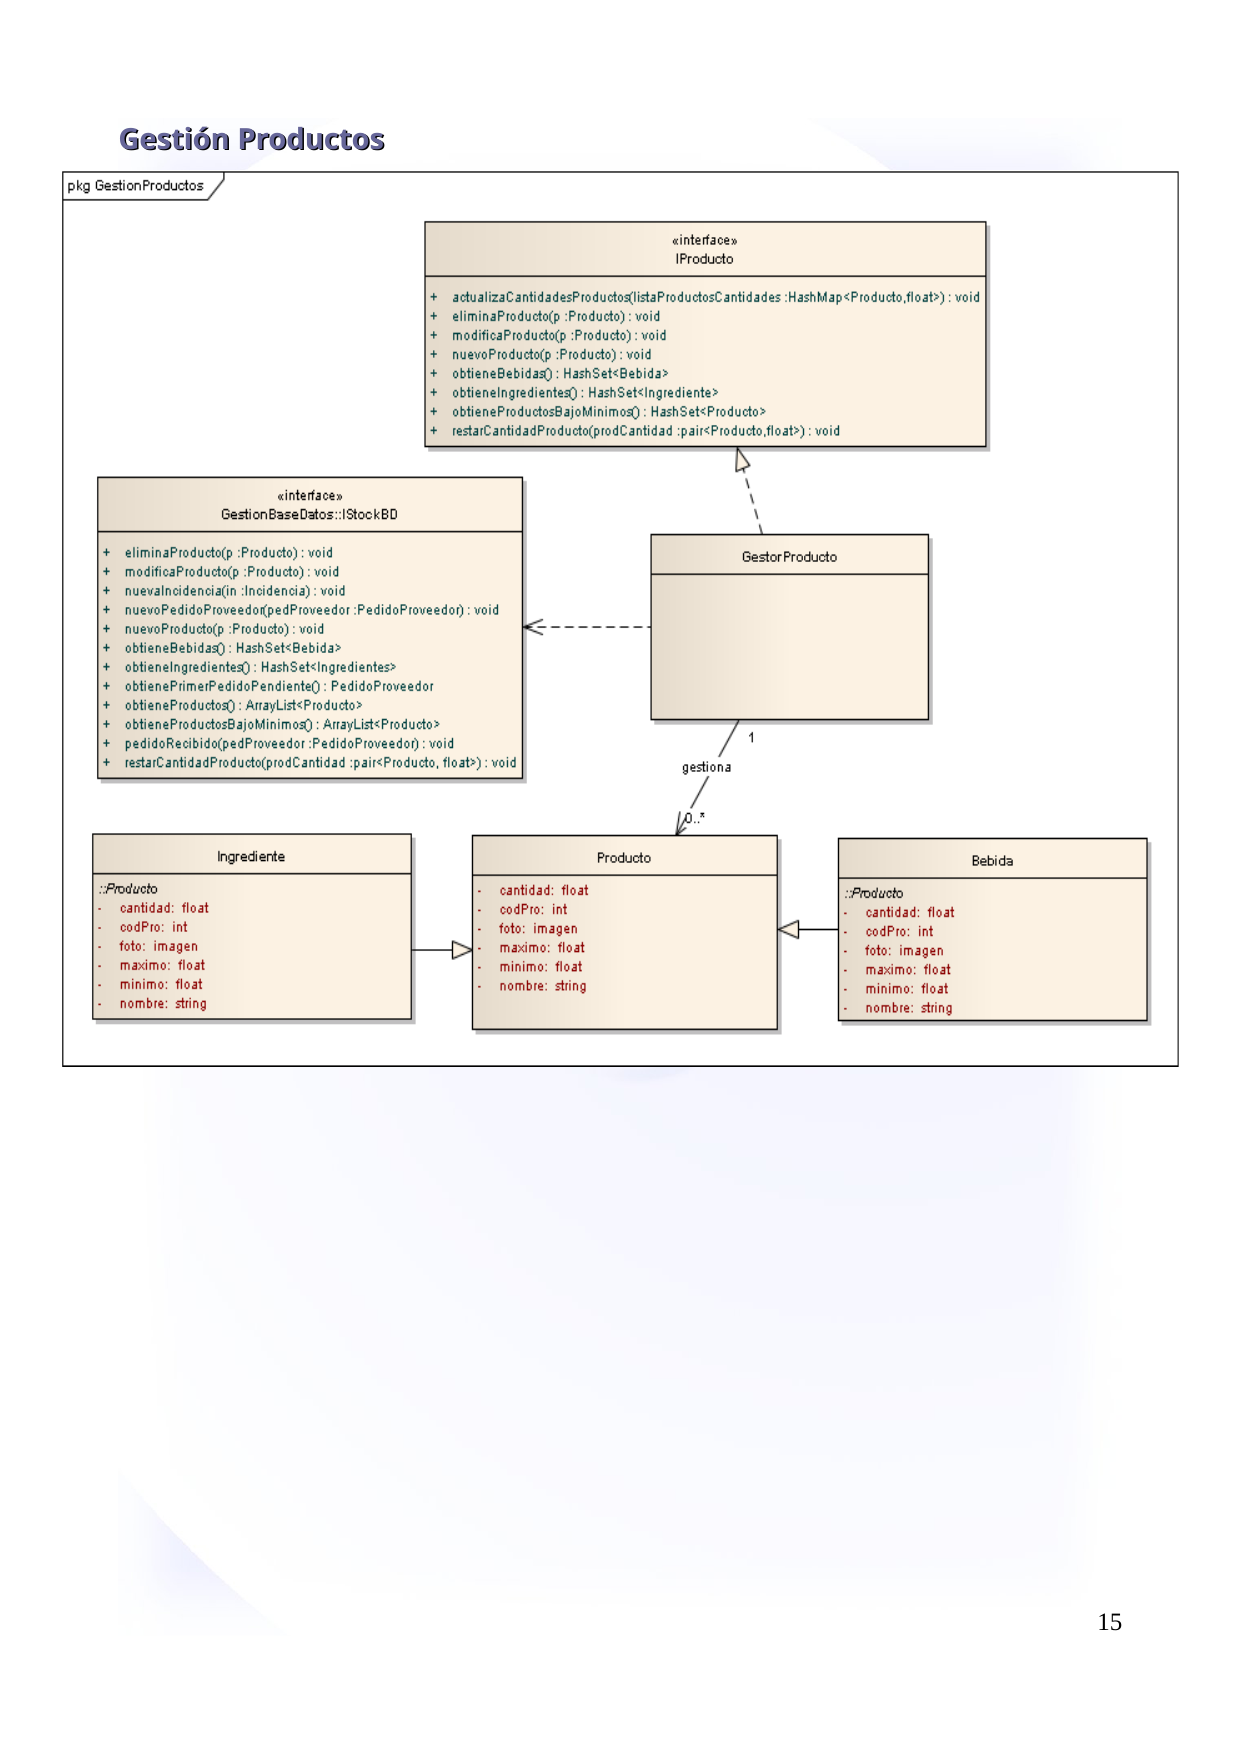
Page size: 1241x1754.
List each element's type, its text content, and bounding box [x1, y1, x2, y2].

subtitle Gestión Productos [118, 118, 1122, 158]
picture [61, 158, 1179, 1636]
